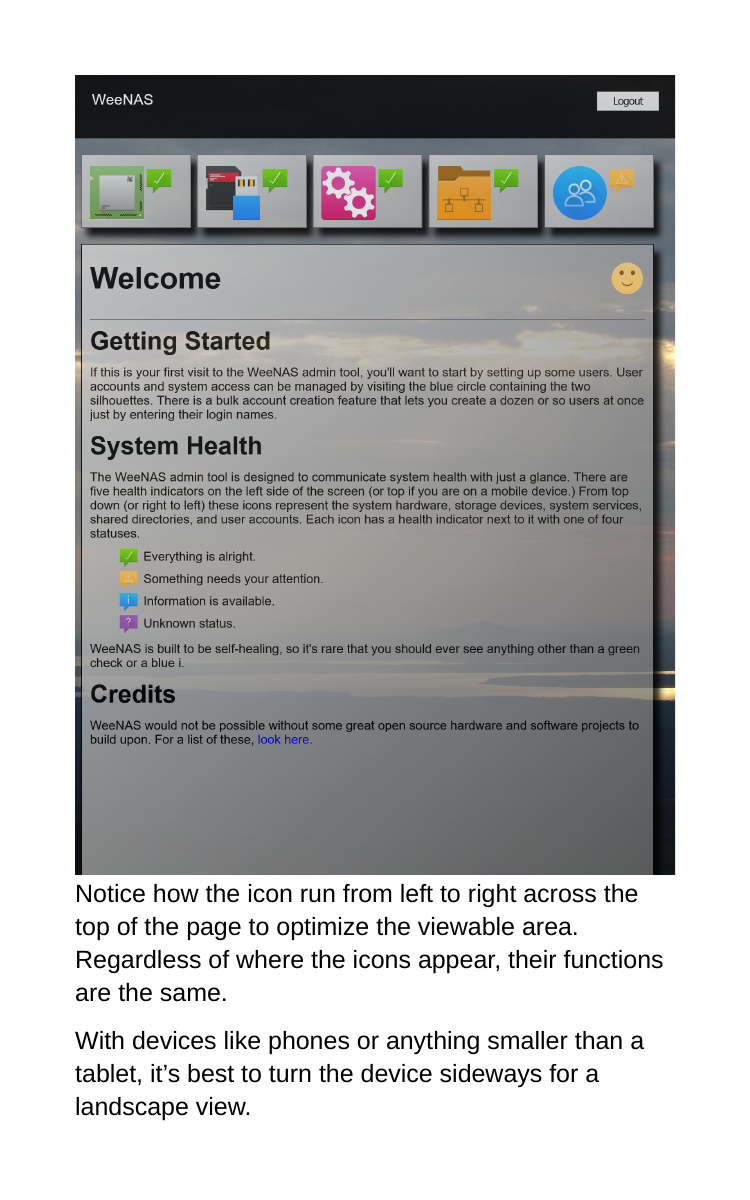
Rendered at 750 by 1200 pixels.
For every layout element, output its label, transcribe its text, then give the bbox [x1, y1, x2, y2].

text With devices like phones or anything smaller than a tablet, it’s best to turn the device sideways for a landscape view. [75, 1026, 675, 1121]
picture [75, 75, 675, 875]
text Notice how the icon run from left to right across the top of the page to optimize the viewable area. Regardless of where the icons appear, their functions are the same. [75, 875, 675, 1007]
